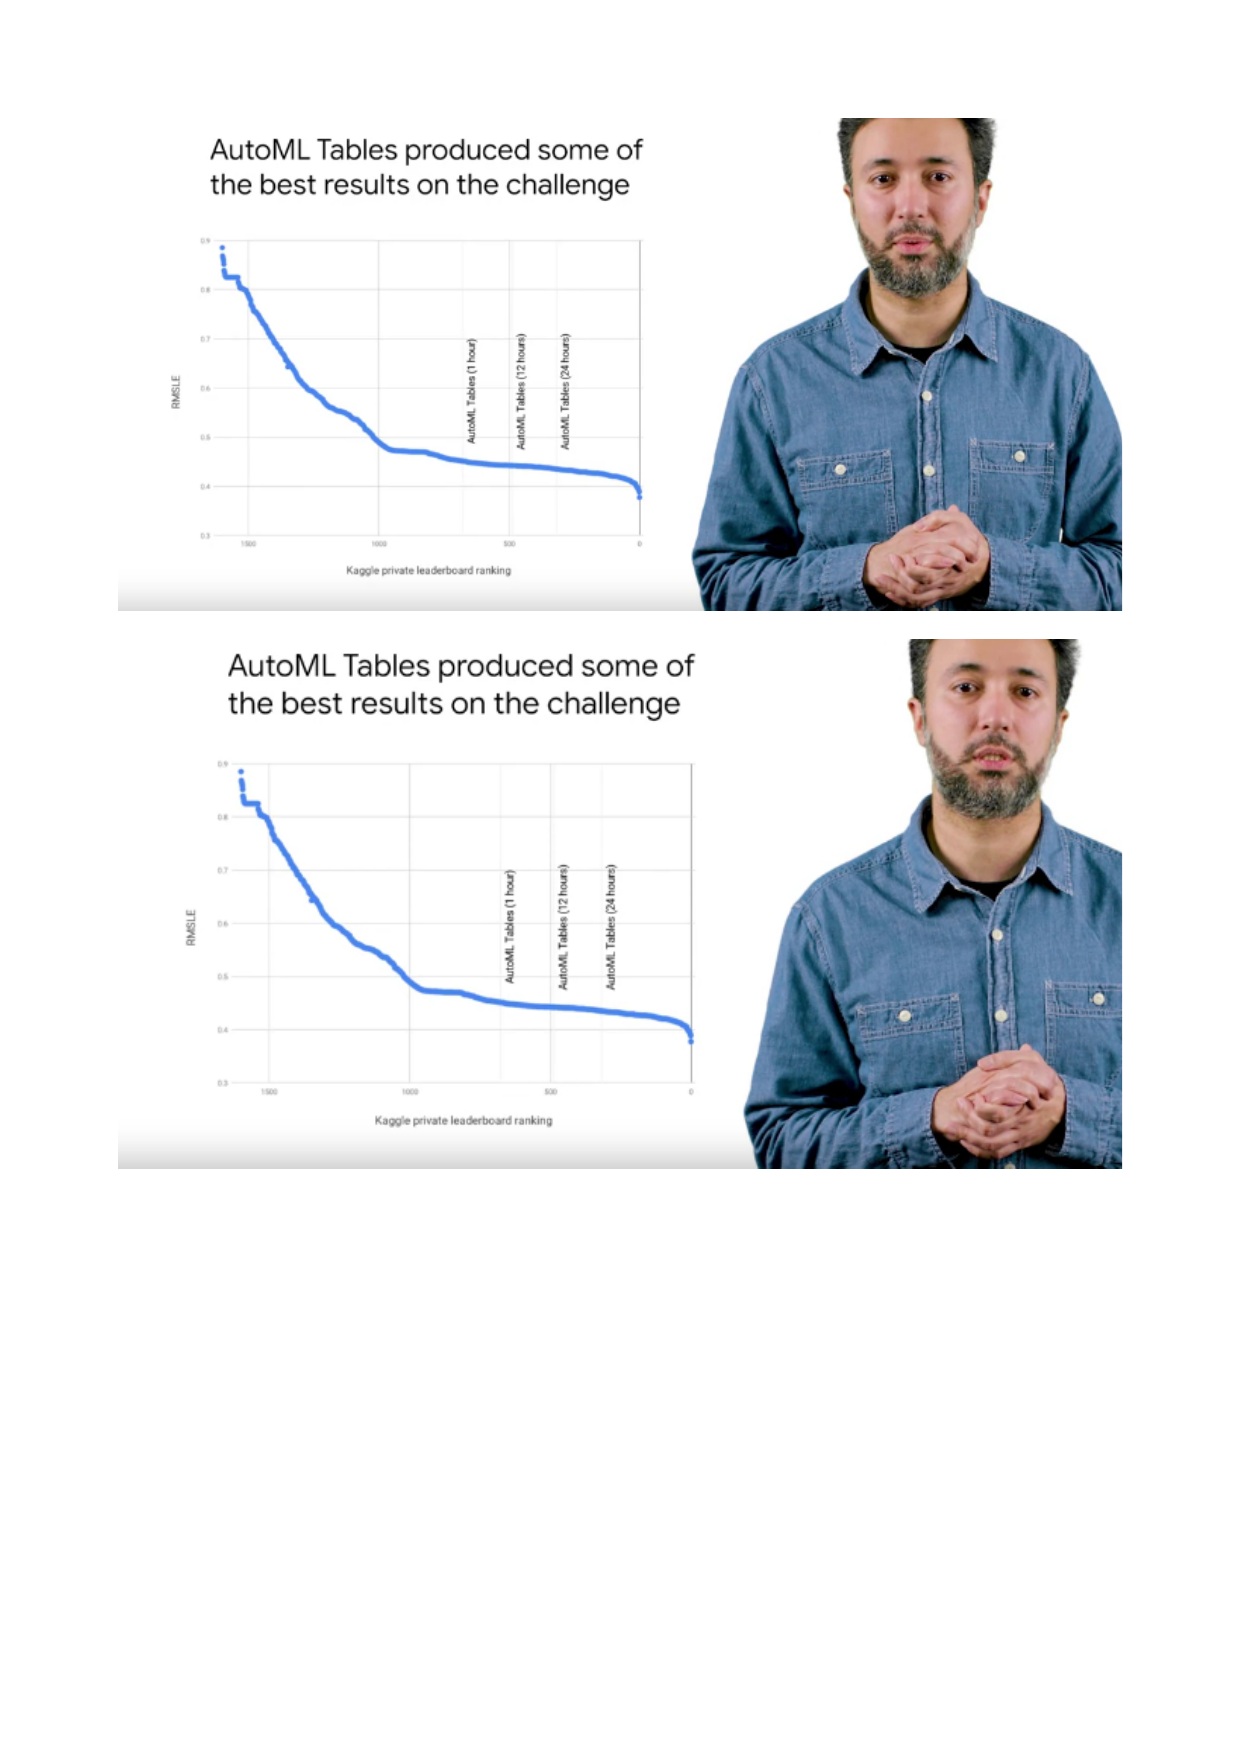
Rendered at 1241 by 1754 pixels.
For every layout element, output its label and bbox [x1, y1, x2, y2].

picture [118, 118, 1123, 611]
picture [118, 639, 1123, 1169]
